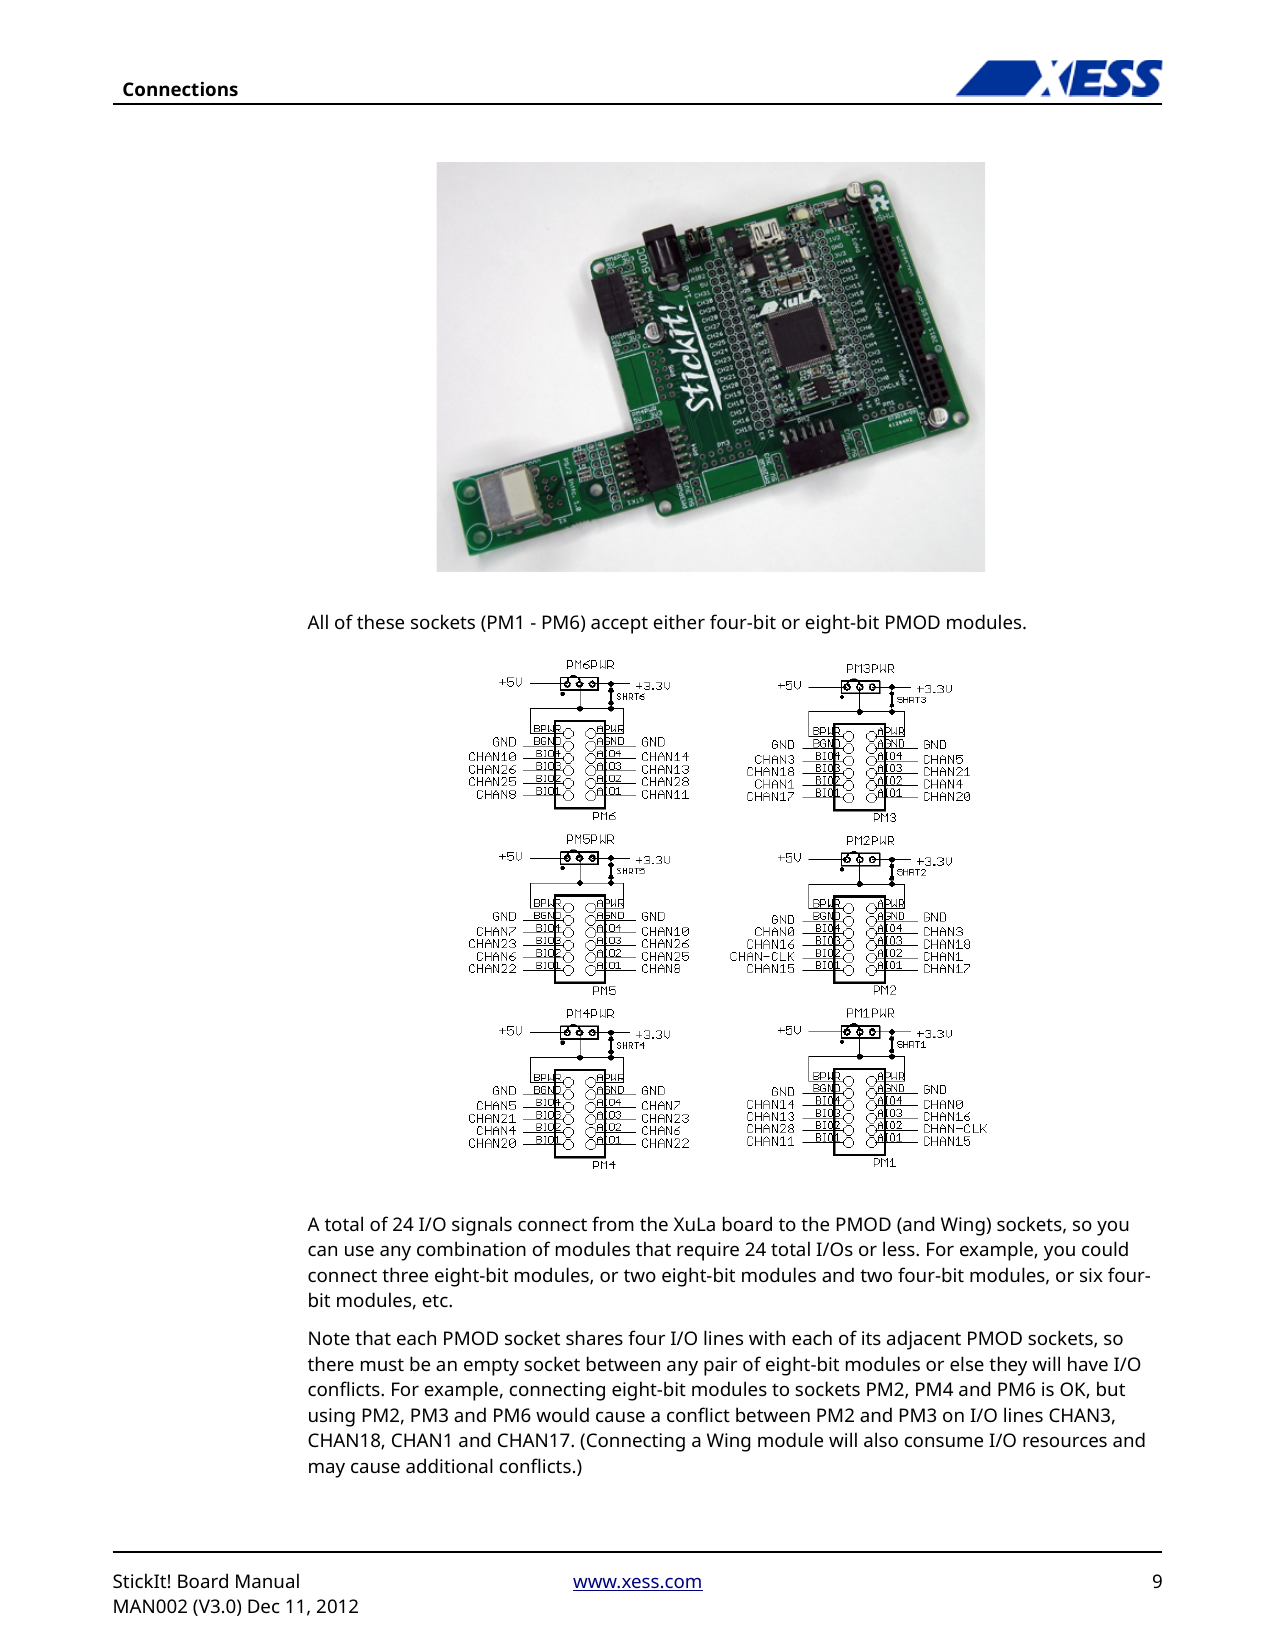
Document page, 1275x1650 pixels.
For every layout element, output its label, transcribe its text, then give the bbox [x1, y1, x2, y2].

text A total of 24 I/O signals connect from the XuLa board to the PMOD (and Wing) sockets, so you can use any combination of modules that require 24 total I/Os or less. For example, you could connect three eight-bit modules, or two eight-bit modules and two four-bit modules, or six four-bit modules, etc. [307, 1211, 1162, 1313]
picture [955, 60, 1163, 97]
text Note that each PMOD socket shares four I/O lines with each of its adjacent PMOD sockets, so there must be an empty socket between any pair of eight-bit modules or else they will have I/O conflicts. For example, connecting eight-bit modules to sockets PM2, PM4 and PM6 is OK, but using PM2, PM3 and PM6 would cause a conflict between PM2 and PM3 on I/O lines CHAN3, CHAN18, CHAN1 and CHAN17. (Connecting a Wing module will also consume I/O resources and may cause additional conflicts.) [307, 1326, 1162, 1479]
picture [462, 654, 694, 1173]
picture [725, 656, 991, 1169]
text All of these sockets (PM1 - PM6) accept either four-bit or eight-bit PMOD modules. [307, 609, 1162, 635]
picture [436, 162, 986, 572]
